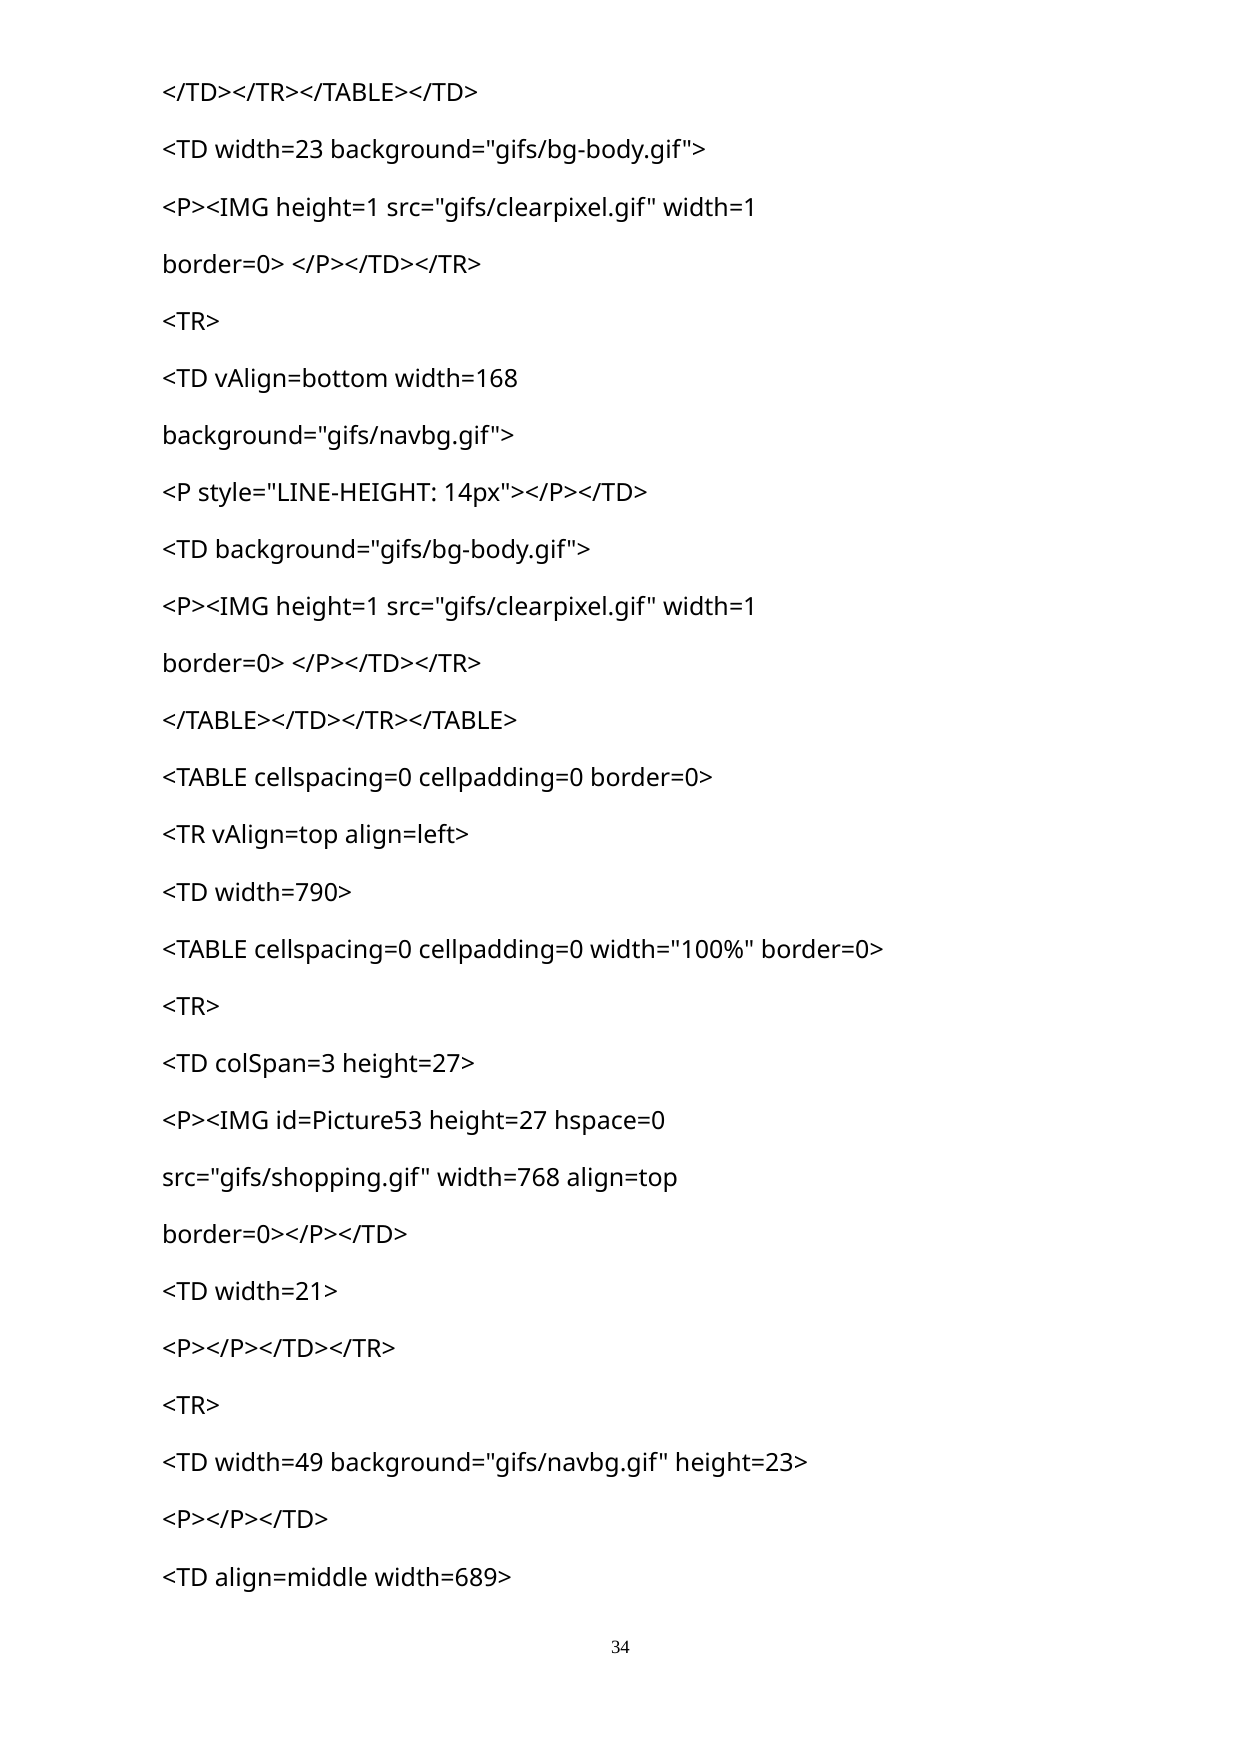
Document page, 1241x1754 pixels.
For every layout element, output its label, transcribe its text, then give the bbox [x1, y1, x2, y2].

text src="gifs/shopping.gif" width=768 align=top [118, 1159, 1122, 1194]
text <P><IMG height=1 src="gifs/clearpixel.gif" width=1 [118, 589, 1122, 623]
text <P></P></TD></TR> [118, 1331, 1122, 1365]
text <TD width=21> [118, 1274, 1122, 1308]
text <TR> [118, 1388, 1122, 1422]
text <P style="LINE-HEIGHT: 14px"></P></TD> [118, 474, 1122, 509]
text </TABLE></TD></TR></TABLE> [118, 703, 1122, 737]
text <TD width=790> [118, 874, 1122, 908]
text <TD align=middle width=689> [118, 1559, 1122, 1593]
text border=0></P></TD> [118, 1217, 1122, 1251]
text background="gifs/navbg.gif"> [118, 417, 1122, 452]
text <TD width=23 background="gifs/bg-body.gif"> [118, 132, 1122, 166]
text <P><IMG id=Picture53 height=27 hspace=0 [118, 1102, 1122, 1137]
text <TD vAlign=bottom width=168 [118, 360, 1122, 394]
text <TR> [118, 988, 1122, 1022]
text <TABLE cellspacing=0 cellpadding=0 width="100%" border=0> [118, 931, 1122, 965]
text <TR> [118, 303, 1122, 337]
text <TABLE cellspacing=0 cellpadding=0 border=0> [118, 760, 1122, 794]
text <TR vAlign=top align=left> [118, 817, 1122, 851]
text <TD background="gifs/bg-body.gif"> [118, 532, 1122, 566]
text <P><IMG height=1 src="gifs/clearpixel.gif" width=1 [118, 189, 1122, 223]
text border=0> </P></TD></TR> [118, 646, 1122, 680]
text <TD width=49 background="gifs/navbg.gif" height=23> [118, 1445, 1122, 1479]
text </TD></TR></TABLE></TD> [118, 75, 1122, 109]
text <TD colSpan=3 height=27> [118, 1045, 1122, 1079]
text <P></P></TD> [118, 1502, 1122, 1536]
text border=0> </P></TD></TR> [118, 246, 1122, 280]
